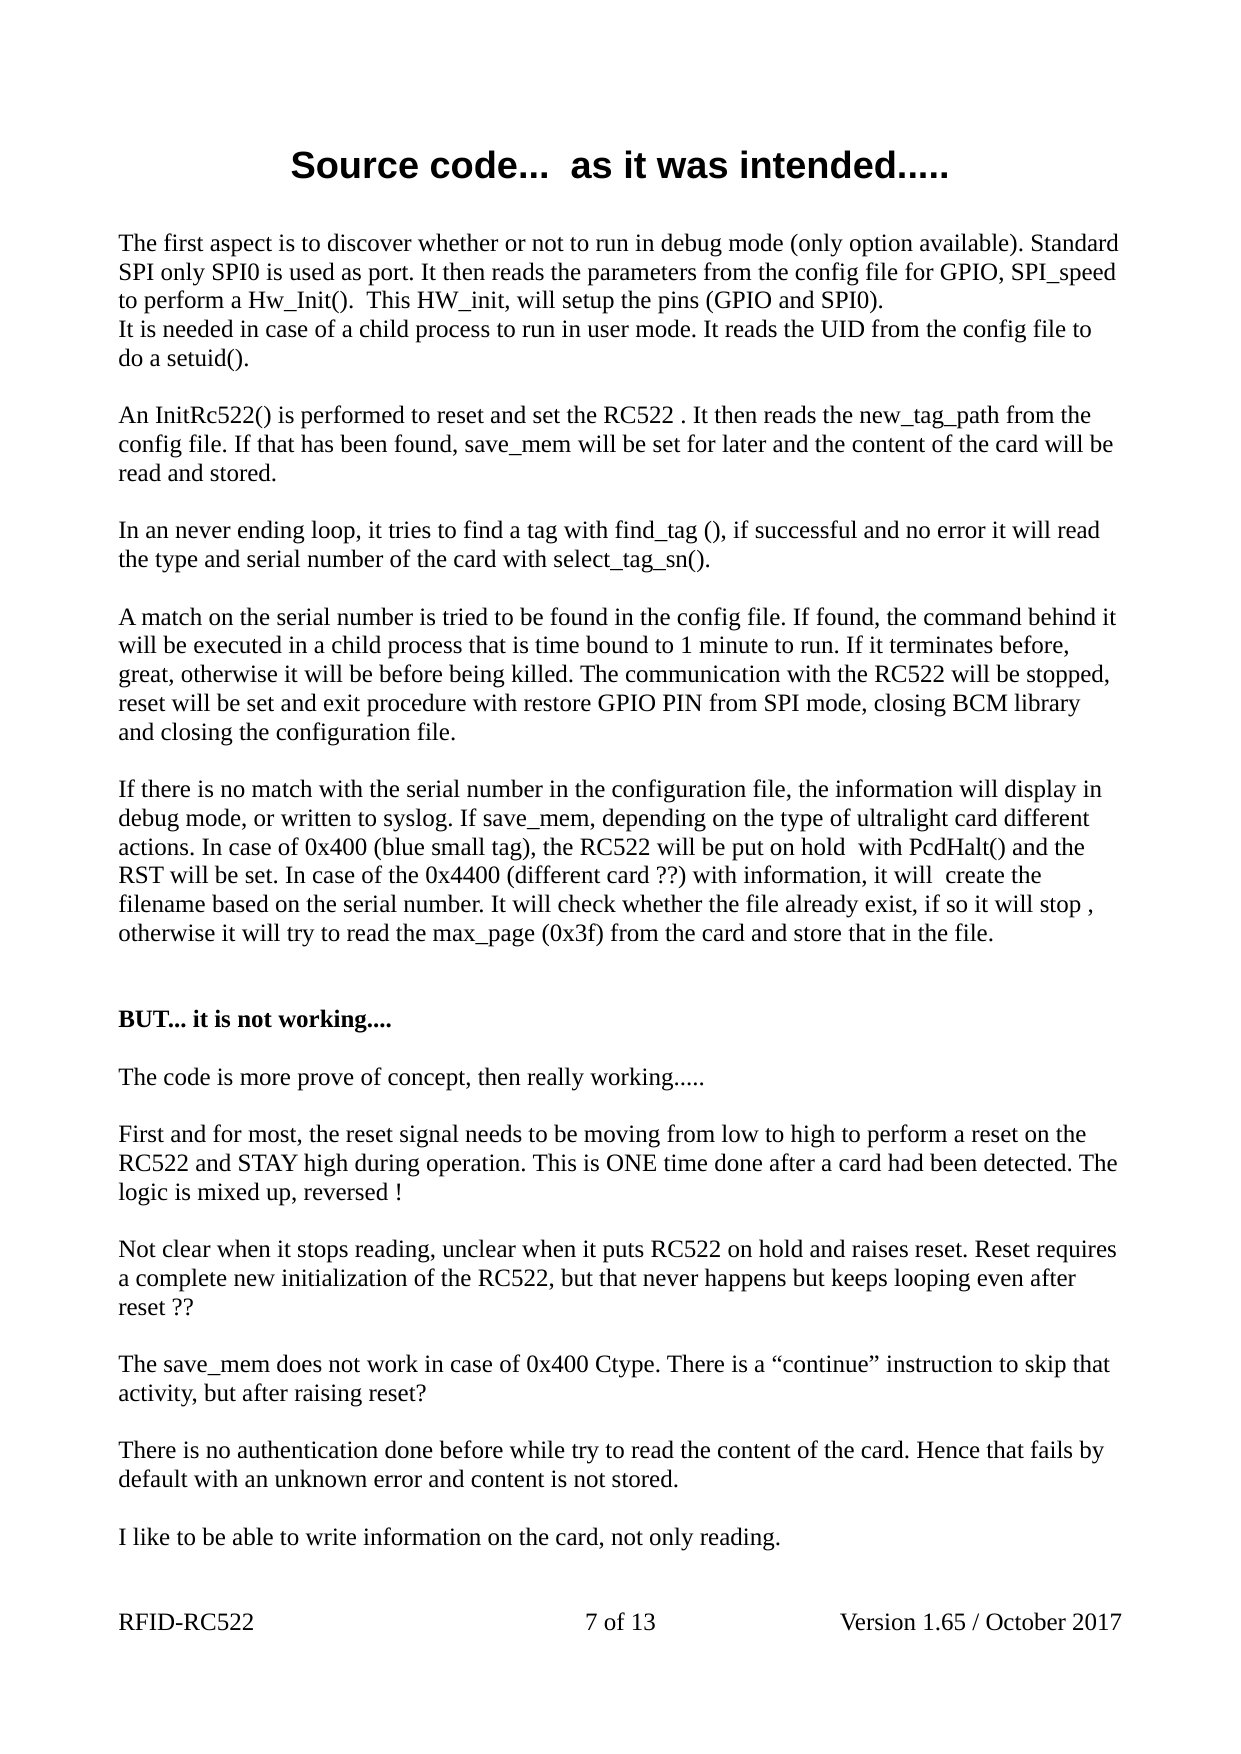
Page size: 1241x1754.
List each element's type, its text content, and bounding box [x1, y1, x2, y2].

text An InitRc522() is performed to reset and set the RC522 . It then reads the new_tag_path from the config file. If that has been found, save_mem will be set for later and the content of the card will be read and stored. [118, 401, 1122, 487]
text Not clear when it stops reading, unclear when it puts RC522 on hold and raises reset. Reset requires a complete new initialization of the RC522, but that never happens but keeps looping even after reset ?? [118, 1234, 1122, 1321]
text First and for most, the reset signal needs to be moving from low to high to perform a reset on the RC522 and STAY high during operation. This is ONE time done after a card had been detected. The logic is mixed up, reversed ! [118, 1119, 1122, 1206]
text It is needed in case of a child process to run in user mode. It reads the UID from the config file to do a setuid(). [118, 314, 1122, 372]
subtitle Source code... as it was intended..... [118, 143, 1122, 187]
text In an never ending loop, it tries to find a tag with find_tag (), if successful and no error it will read the type and serial number of the card with select_tag_sn(). [118, 516, 1122, 573]
text I like to be able to write information on the card, not only reading. [118, 1522, 1122, 1551]
text BUT... it is not working.... [118, 1004, 1122, 1033]
text The code is more prove of concept, then really working..... [118, 1062, 1122, 1091]
text A match on the serial number is tried to be found in the config file. If found, the command behind it will be executed in a child process that is time bound to 1 minute to run. If it terminates before, great, otherwise it will be before being killed. The communication with the RC522 will be stopped, reset will be set and exit procedure with restore GPIO PIN from SPI mode, closing BCM library and closing the configuration file. [118, 602, 1122, 746]
text The first aspect is to discover whether or not to run in debug mode (only option available). Standard SPI only SPI0 is used as port. It then reads the parameters from the config file for GPIO, SPI_speed to perform a Hw_Init(). This HW_init, will setup the pins (GPIO and SPI0). [118, 228, 1122, 314]
text If there is no match with the serial number in the configuration file, the information will display in debug mode, or written to syslog. If save_mem, depending on the type of ultralight card different actions. In case of 0x400 (blue small tag), the RC522 will be put on hold with PcdHalt() and the RST will be set. In case of the 0x4400 (different card ??) with information, it will create the filename based on the serial number. It will check whether the file already exist, if so it will stop , otherwise it will try to read the max_page (0x3f) from the card and store that in the file. [118, 774, 1122, 947]
text The save_mem does not work in case of 0x400 Ctype. There is a “continue” instruction to skip that activity, but after raising reset? [118, 1349, 1122, 1407]
text There is no authentication done before while try to read the content of the card. Hence that fails by default with an unknown error and content is not stored. [118, 1436, 1122, 1493]
